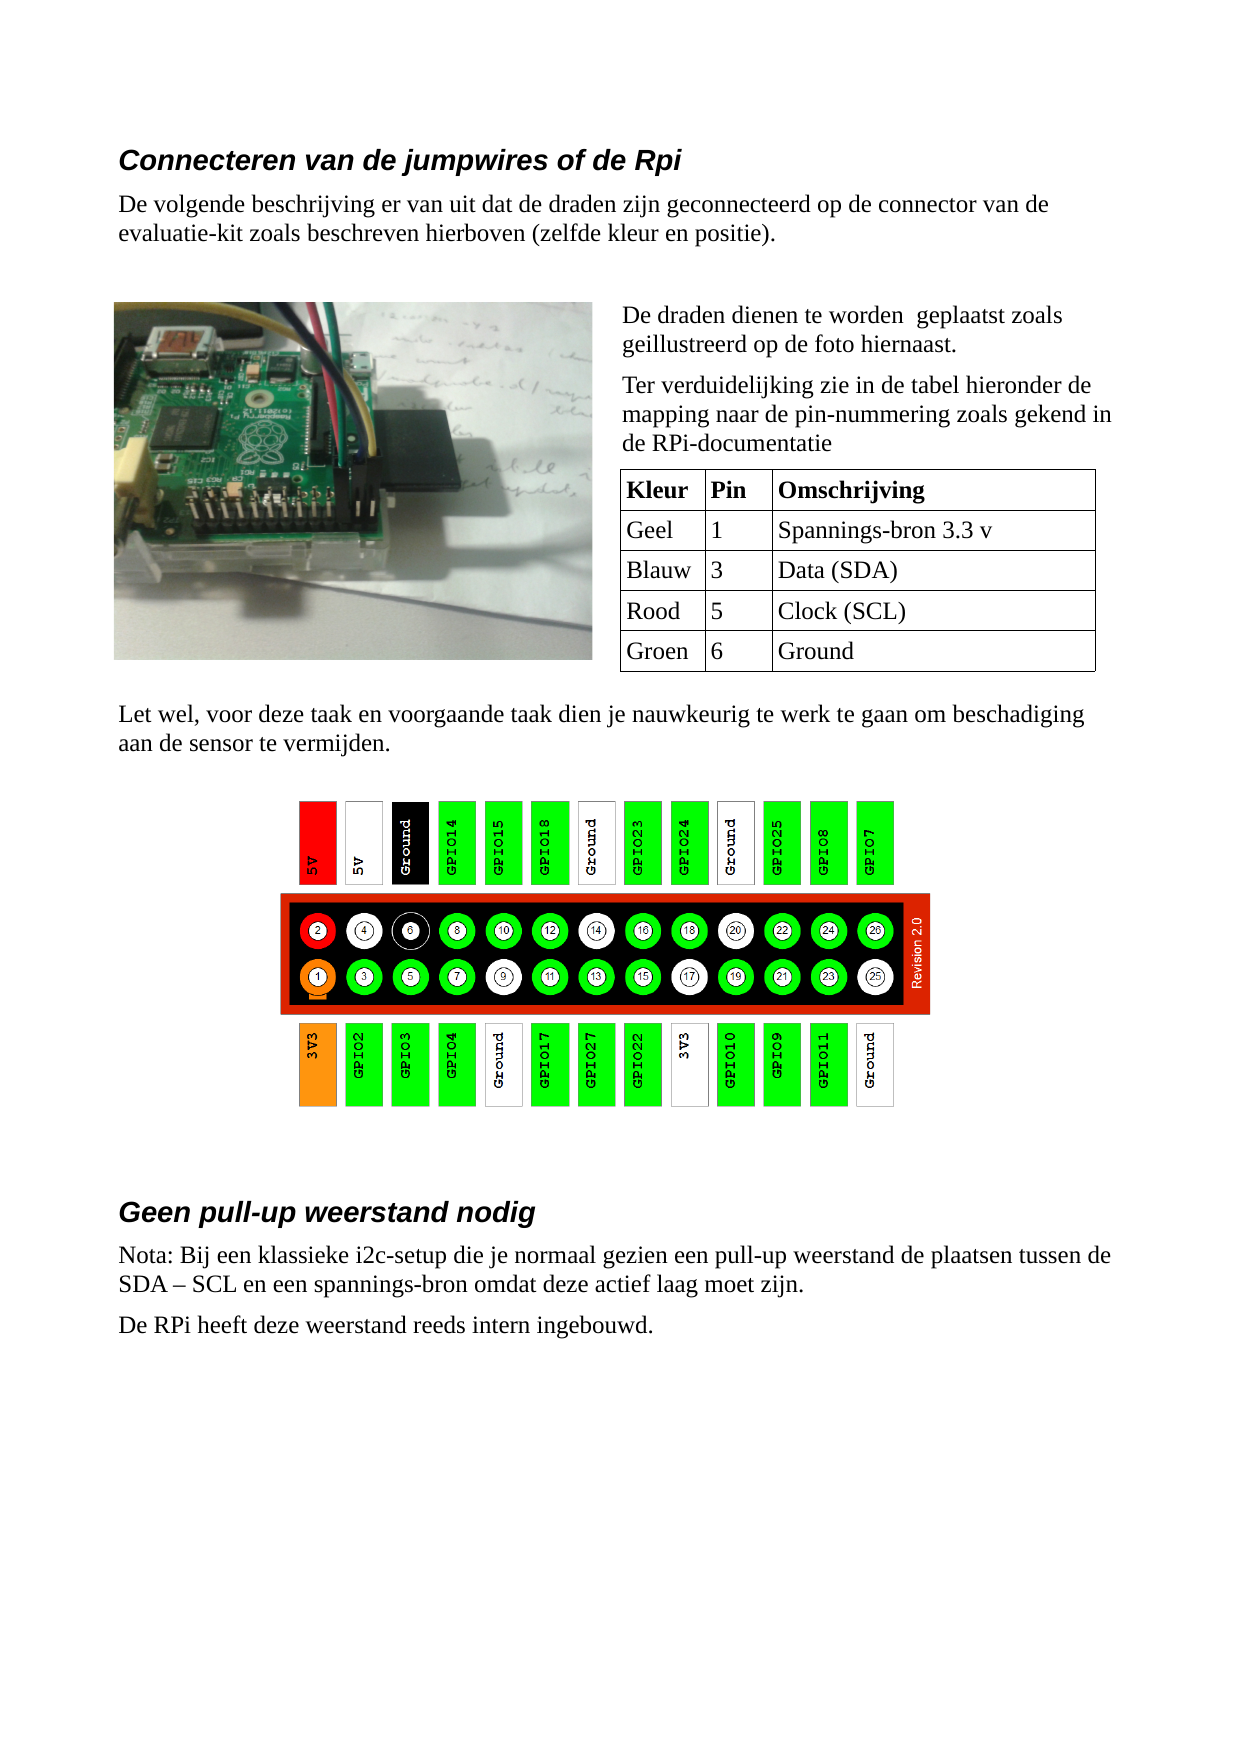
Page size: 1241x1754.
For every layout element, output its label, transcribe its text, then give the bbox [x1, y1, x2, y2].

text Nota: Bij een klassieke i2c-setup die je normaal gezien een pull-up weerstand de plaatsen tussen de SDA – SCL en een spannings-bron omdat deze actief laag moet zijn. [118, 1241, 1122, 1298]
text Ter verduidelijking zie in de tabel hieronder de mapping naar de pin-nummering zoals gekend in de RPi-documentatie [593, 370, 1122, 457]
table_cell 3 [706, 551, 772, 590]
text De RPi heeft deze weerstand reeds intern ingebouwd. [118, 1311, 1122, 1339]
table_cell Clock (SCL) [773, 591, 1095, 630]
table_cell Ground [773, 631, 1095, 671]
table_cell Groen [621, 631, 705, 671]
text De draden dienen te worden geplaatst zoals geillustreerd op de foto hiernaast. [118, 300, 1122, 358]
subtitle Geen pull-up weerstand nodig [118, 1194, 1122, 1228]
table_header Kleur [621, 470, 705, 509]
subtitle Connecteren van de jumpwires of de Rpi [118, 143, 1122, 177]
table_cell Geel [621, 511, 705, 550]
picture [113, 302, 593, 660]
text Let wel, voor deze taak en voorgaande taak dien je nauwkeurig te werk te gaan om beschadiging aan de sensor te vermijden. [118, 699, 1122, 786]
table_header Omschrijving [773, 470, 1095, 509]
table_cell Blauw [621, 551, 705, 590]
table_header Pin [706, 470, 772, 509]
table_cell 5 [706, 591, 772, 630]
text De volgende beschrijving er van uit dat de draden zijn geconnecteerd op de connector van de evaluatie-kit zoals beschreven hierboven (zelfde kleur en positie). [118, 189, 1122, 247]
table_cell Spannings-bron 3.3 v [773, 511, 1095, 550]
table_cell Rood [621, 591, 705, 630]
picture [280, 801, 931, 1107]
table_cell 1 [706, 511, 772, 550]
table_cell Data (SDA) [773, 551, 1095, 590]
table_cell 6 [706, 631, 772, 671]
